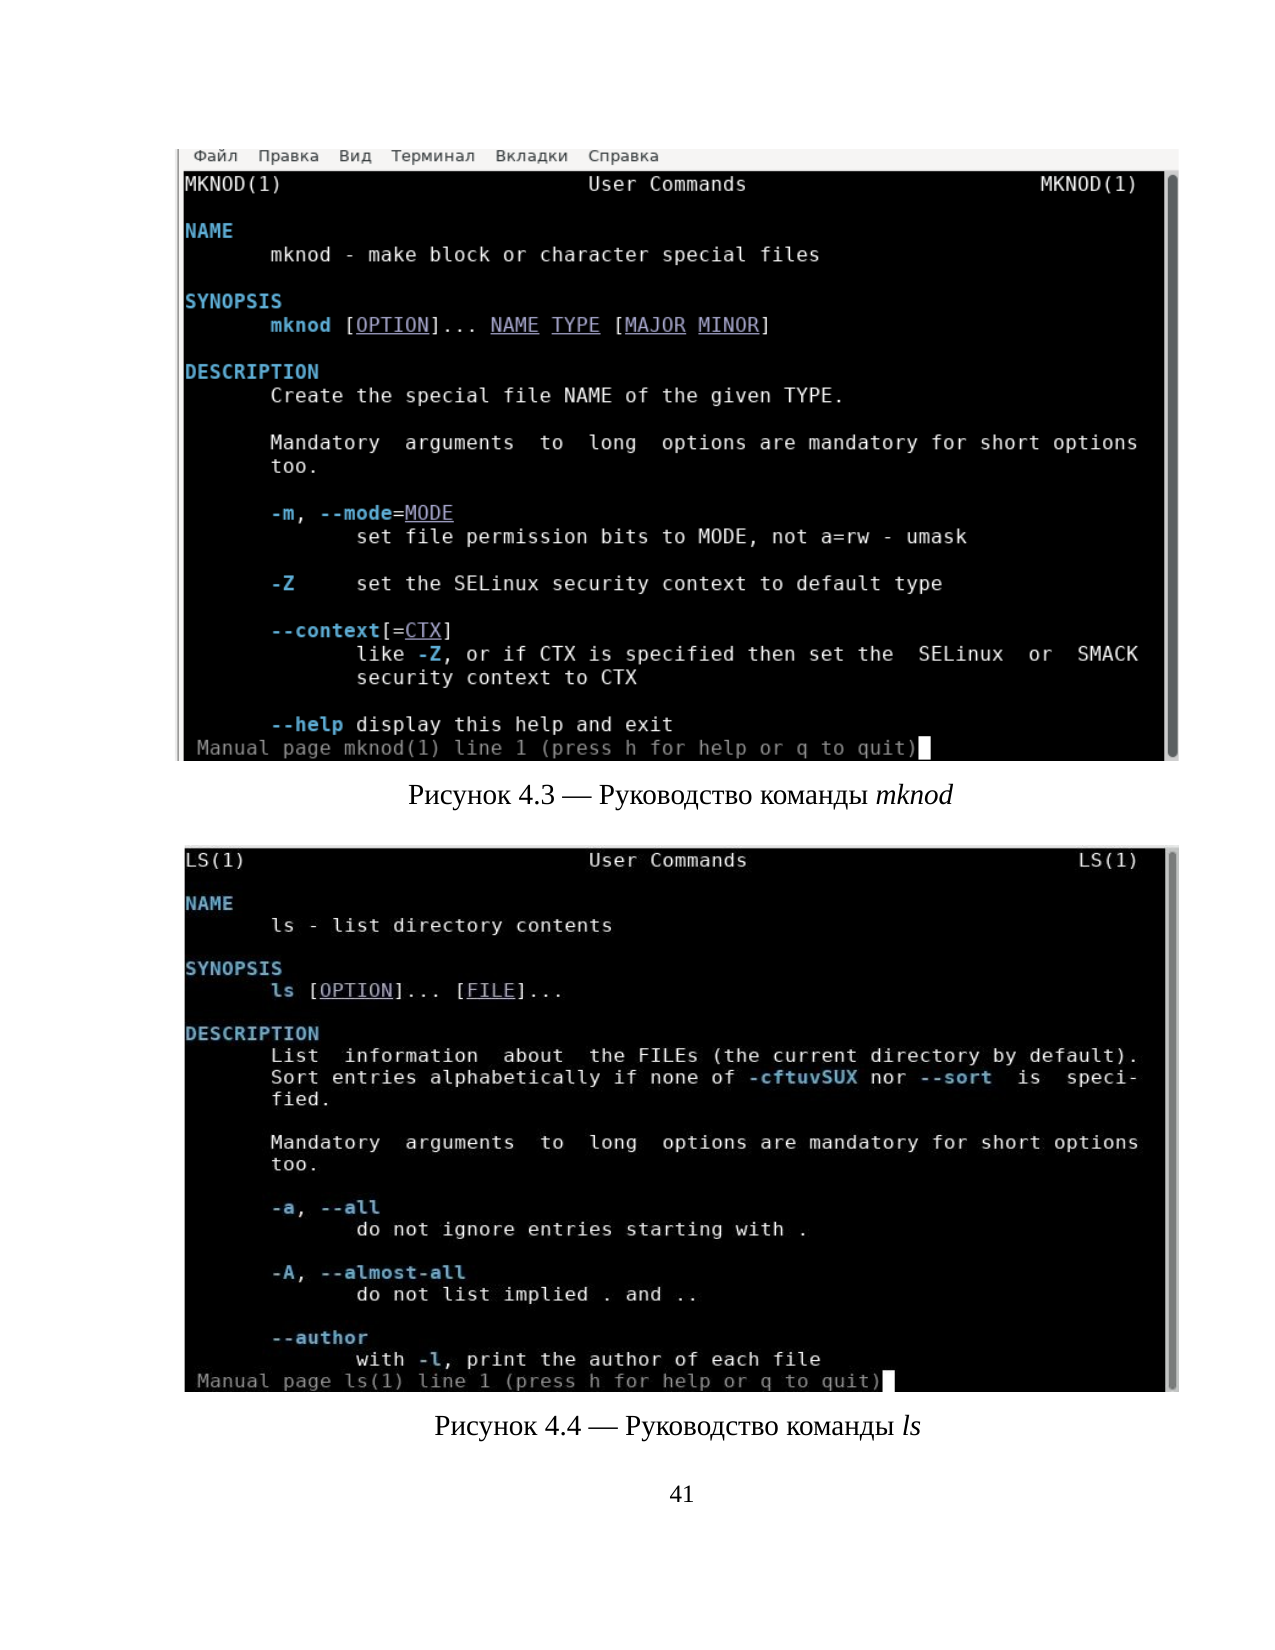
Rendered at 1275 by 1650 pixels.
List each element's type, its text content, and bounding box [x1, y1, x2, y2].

text Рисунок 4.4 — Руководство команды ls [177, 872, 1181, 1442]
picture [184, 845, 1179, 1392]
picture [174, 149, 1179, 761]
text Рисунок 4.3 — Руководство команды mknod [177, 142, 1186, 811]
